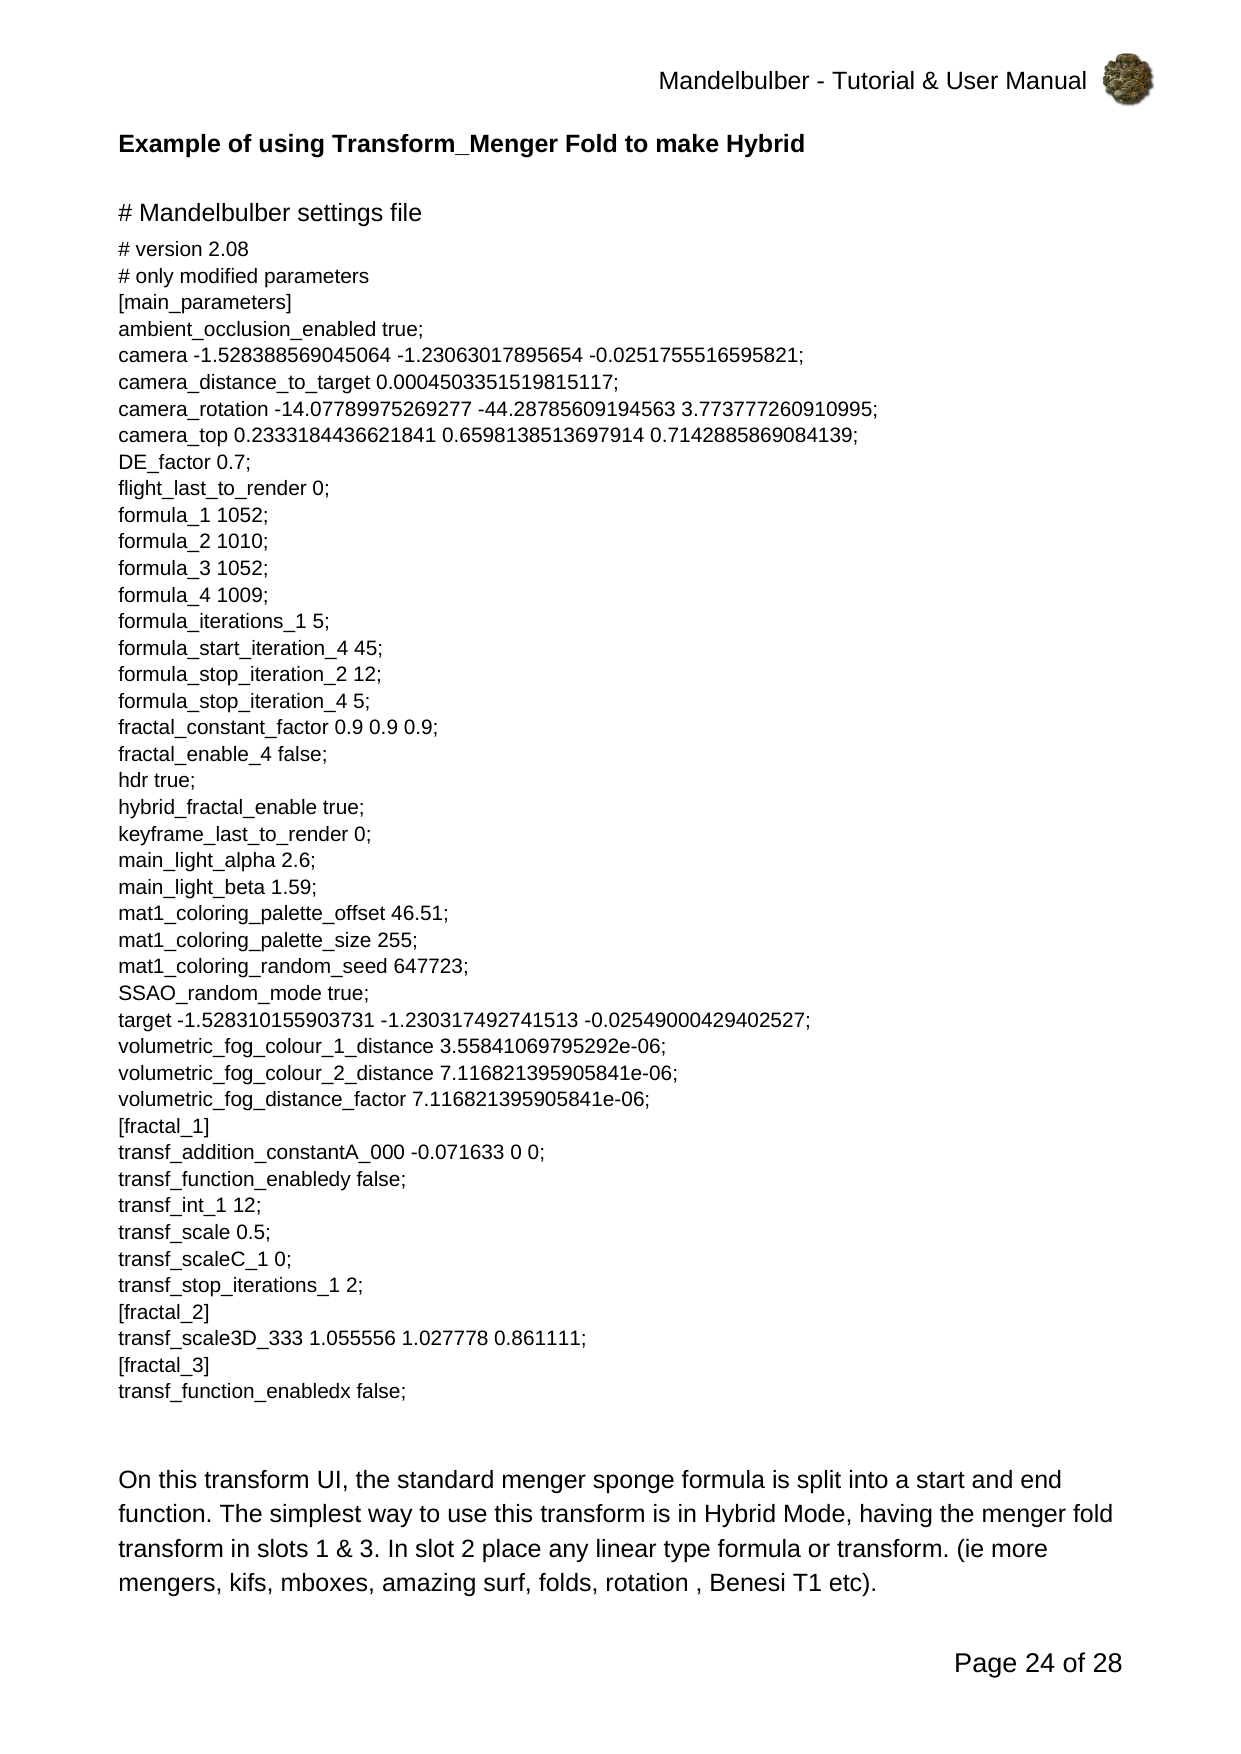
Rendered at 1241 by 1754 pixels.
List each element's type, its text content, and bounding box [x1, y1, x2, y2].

text formula_iterations_1 5; [118, 619, 1122, 631]
text formula_3 1052; [118, 566, 1122, 578]
text formula_2 1010; [118, 539, 1122, 551]
text volumetric_fog_colour_1_distance 3.55841069795292e-06; [118, 1044, 249, 1056]
text [fractal_2] [207, 1309, 1122, 1322]
text # version 2.08 [118, 247, 1122, 259]
text transf_scale 0.5; [118, 1230, 1122, 1242]
text volumetric_fog_distance_factor 7.116821395905841e-06; [251, 1097, 1122, 1109]
text # only modified parameters [118, 274, 167, 286]
text formula_stop_iteration_2 12; [229, 672, 1122, 684]
text mat1_coloring_palette_size 255; [263, 938, 1122, 950]
text formula_1 1052; [118, 513, 1122, 525]
text main_light_beta 1.59; [194, 884, 1122, 897]
text fractal_constant_factor 0.9 0.9 0.9; [118, 725, 1122, 737]
text transf_stop_iterations_1 2; [118, 1283, 210, 1295]
text volumetric_fog_colour_1_distance 3.55841069795292e-06; [251, 1044, 1122, 1056]
text formula_stop_iteration_4 5; [118, 699, 227, 711]
text SSAO_random_mode true; [118, 991, 1122, 1003]
text main_light_alpha 2.6; [243, 858, 1122, 870]
text [fractal_1] [207, 1124, 1122, 1136]
text [main_parameters] [121, 300, 181, 312]
text transf_function_enabledy false; [345, 1177, 1122, 1189]
text formula_4 1009; [118, 592, 1122, 604]
text Example of using Transform_Menger Fold to make Hybrid # Mandelbulber settings file [118, 129, 1122, 227]
text formula_stop_iteration_4 5; [229, 699, 1122, 711]
text main_light_beta 1.59; [118, 884, 192, 897]
text [main_parameters] [183, 300, 289, 312]
text fractal_enable_4 false; [118, 752, 1122, 764]
text camera_top 0.2333184436621841 0.6598138513697914 0.7142885869084139; [219, 433, 1122, 445]
text [fractal_2] [121, 1309, 206, 1322]
text hybrid_fractal_enable true; [134, 805, 1122, 817]
text target -1.528310155903731 -1.230317492741513 -0.02549000429402527; [152, 1017, 1122, 1029]
text [main_parameters] [290, 300, 1122, 312]
text DE_factor 0.7; [118, 459, 1122, 472]
text # only modified parameters [267, 274, 1122, 286]
text transf_addition_constantA_000 -0.071633 0 0; [118, 1150, 1122, 1162]
text [fractal_3] [121, 1363, 206, 1375]
text [fractal_3] [207, 1363, 1122, 1375]
text volumetric_fog_colour_2_distance 7.116821395905841e-06; [118, 1071, 249, 1082]
text camera -1.528388569045064 -1.23063017895654 -0.0251755516595821; [118, 353, 1122, 365]
text flight_last_to_render 0; [143, 486, 1122, 498]
text # only modified parameters [168, 274, 265, 286]
text mat1_coloring_palette_offset 46.51; [263, 911, 1122, 923]
text transf_scaleC_1 0; [118, 1256, 1122, 1268]
text formula_stop_iteration_2 12; [118, 672, 227, 684]
text formula_start_iteration_4 45; [118, 646, 1122, 657]
text transf_scale3D_333 1.055556 1.027778 0.861111; [118, 1336, 1122, 1348]
text transf_function_enabledx false; [118, 1389, 1122, 1401]
text main_light_alpha 2.6; [194, 858, 241, 870]
text camera_rotation -14.07789975269277 -44.28785609194563 3.773777260910995; [118, 406, 1122, 418]
text keyframe_last_to_render 0; [145, 831, 1122, 843]
text camera_distance_to_target 0.0004503351519815117; [118, 380, 349, 392]
text main_light_alpha 2.6; [118, 858, 192, 870]
text mat1_coloring_palette_offset 46.51; [118, 911, 245, 923]
text mat1_coloring_random_seed 647723; [118, 964, 245, 976]
text transf_stop_iterations_1 2; [212, 1283, 1122, 1295]
text [fractal_1] [121, 1124, 206, 1136]
text transf_int_1 12; [118, 1203, 1122, 1215]
text mat1_coloring_random_seed 647723; [247, 964, 1122, 976]
text mat1_coloring_palette_size 255; [118, 938, 245, 950]
text transf_function_enabledy false; [118, 1177, 344, 1189]
text ambient_occlusion_enabled true; [118, 327, 1122, 339]
text On this transform UI, the standard menger sponge formula is split into a start and end function. The simplest way to use this transform is in Hybrid Mode, having the menger fold transform in slots 1 & 3. In slot 2 place any linear type formula or transform. (ie more mengers, kifs, mboxes, amazing surf, folds, rotation , Benesi T1 etc). [118, 1465, 1122, 1597]
picture [1099, 51, 1156, 108]
text volumetric_fog_colour_2_distance 7.116821395905841e-06; [251, 1071, 1122, 1082]
text camera_distance_to_target 0.0004503351519815117; [351, 380, 1122, 392]
text volumetric_fog_distance_factor 7.116821395905841e-06; [118, 1097, 249, 1109]
text hdr true; [118, 778, 1122, 790]
